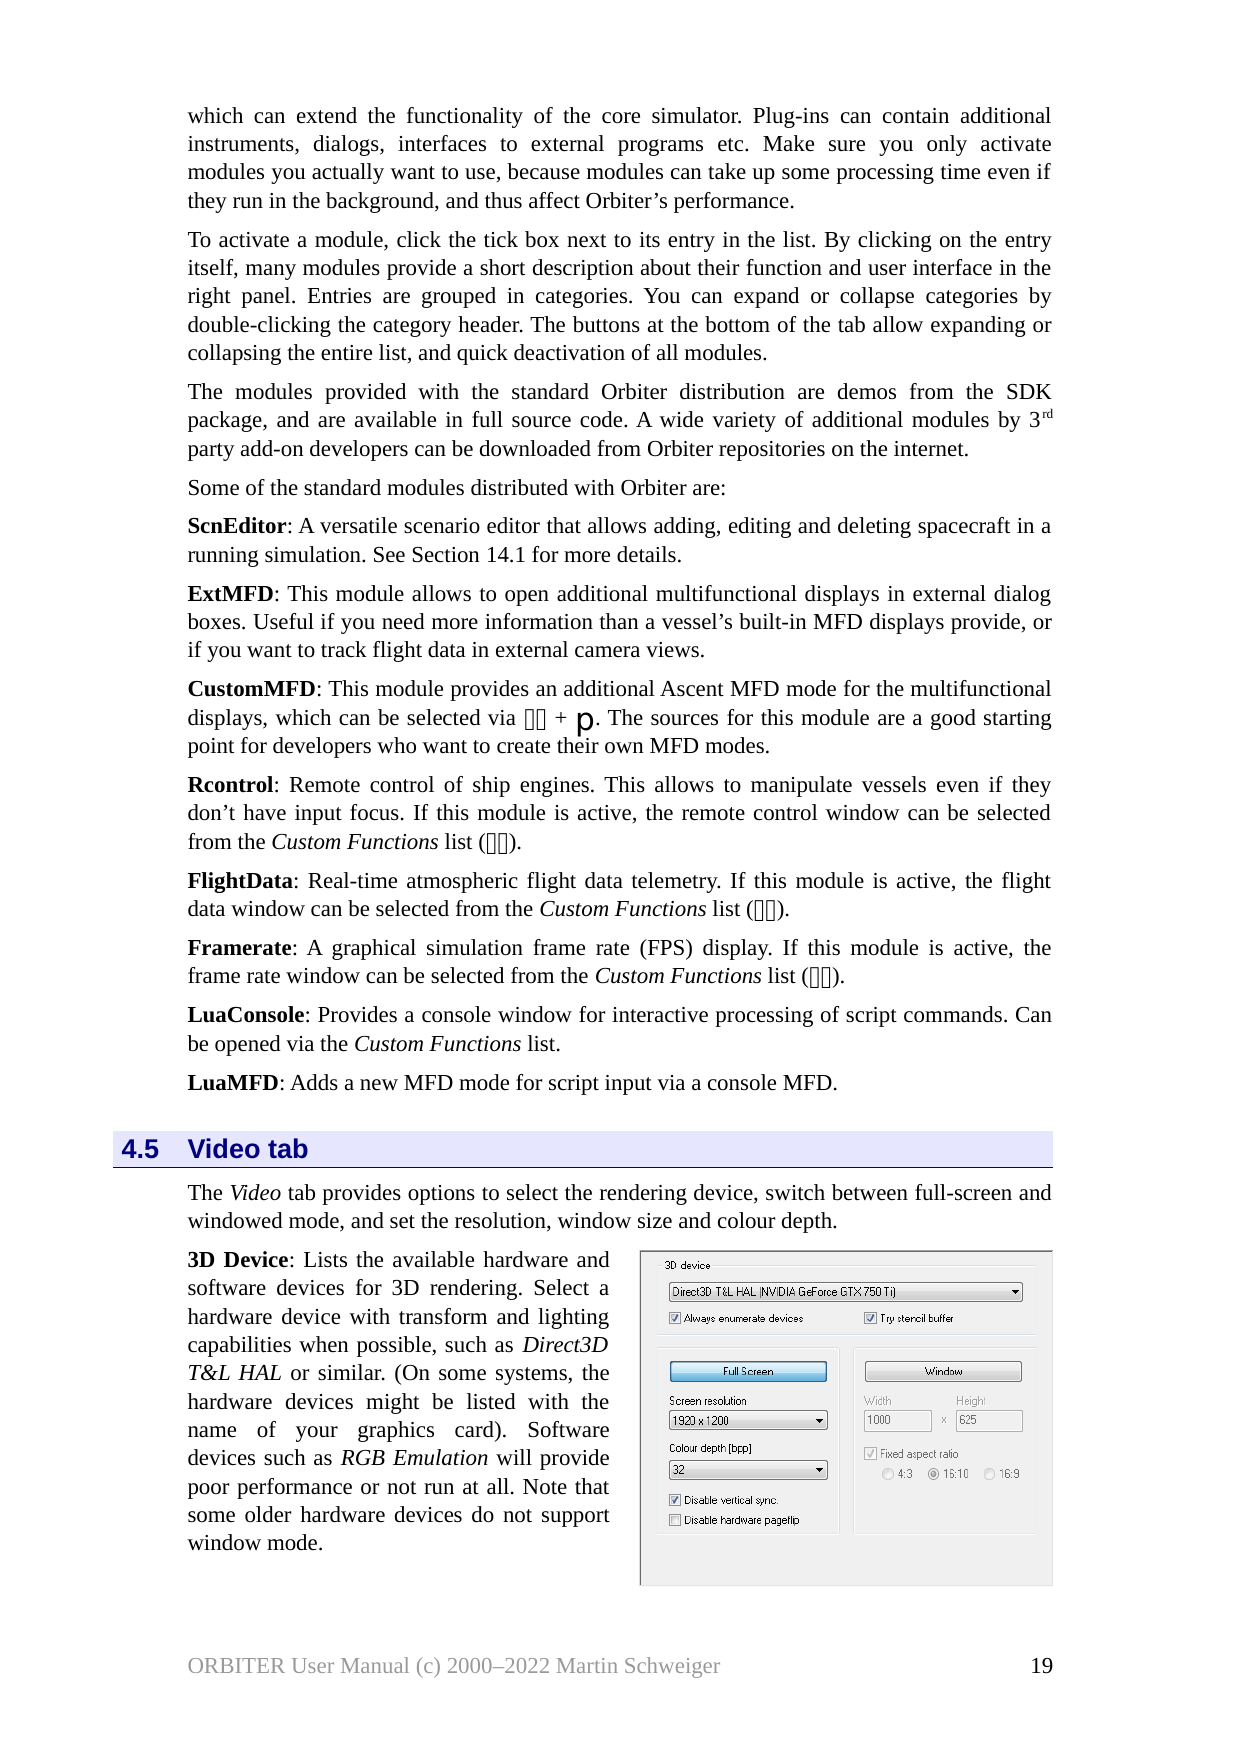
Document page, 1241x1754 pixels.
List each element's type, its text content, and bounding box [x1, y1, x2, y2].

text Some of the standard modules distributed with Orbiter are: [187, 472, 1053, 501]
text ExtMFD: This module allows to open additional multifunctional displays in external dialog boxes. Useful if you need more information than a vessel’s built-in MFD displays provide, or if you want to track flight data in external camera views. [187, 578, 1053, 663]
text LuaConsole: Provides a console window for interactive processing of script commands. Can be opened via the Custom Functions list. [187, 1000, 1053, 1057]
text ScnEditor: A versatile scenario editor that allows adding, editing and deleting spacecraft in a running simulation. See Section 14.1 for more details. [187, 511, 1053, 568]
text FlightData: Real-time atmospheric flight data telemetry. If this module is active, the flight data window can be selected from the Custom Functions list (). [187, 865, 1053, 922]
text To activate a module, click the tick box next to its entry in the list. By clicking on the entry itself, many modules provide a short description about their function and user interface in the right panel. Entries are grouped in categories. You can expand or collapse categories by double-clicking the category header. The buttons at the bottom of the tab allow expanding or collapsing the entire list, and quick deactivation of all modules. [187, 224, 1053, 366]
text LuaMFD: Adds a new MFD mode for script input via a console MFD. [187, 1067, 1053, 1096]
text The Video tab provides options to select the rendering device, switch between full-screen and windowed mode, and set the resolution, window size and colour depth. [187, 1178, 1053, 1234]
picture [639, 1250, 1053, 1587]
text Framerate: A graphical simulation frame rate (FPS) display. If this module is active, the frame rate window can be selected from the Custom Functions list (). [187, 933, 1053, 989]
text CustomMFD: This module provides an additional Ascent MFD mode for the multifunctional displays, which can be selected via  + p. The sources for this module are a good starting point for developers who want to create their own MFD modes. [187, 674, 1053, 759]
text 3D Device: Lists the available hardware and software devices for 3D rendering. Select a hardware device with transform and lighting capabilities when possible, such as Direct3D T&L HAL or similar. (On some systems, the hardware devices might be listed with the name of your graphics card). Software devices such as RGB Emulation will provide poor performance or not run at all. Note that some older hardware devices do not support window mode. [187, 1245, 1053, 1557]
text which can extend the functionality of the core simulator. Plug-ins can contain additional instruments, dialogs, interfaces to external programs etc. Make sure you only activate modules you actually want to use, because modules can take up some processing time even if they run in the background, and thus affect Orbiter’s performance. [187, 100, 1053, 214]
text Rcontrol: Remote control of ship engines. This allows to manipulate vessels even if they don’t have input focus. If this module is active, the remote control window can be selected from the Custom Functions list (). [187, 770, 1053, 855]
subtitle Video tab [113, 1131, 1053, 1167]
text The modules provided with the standard Orbiter distribution are demos from the SDK package, and are available in full source code. A wide variety of additional modules by 3rd party add-on developers can be downloaded from Orbiter repositories on the internet. [187, 377, 1053, 462]
